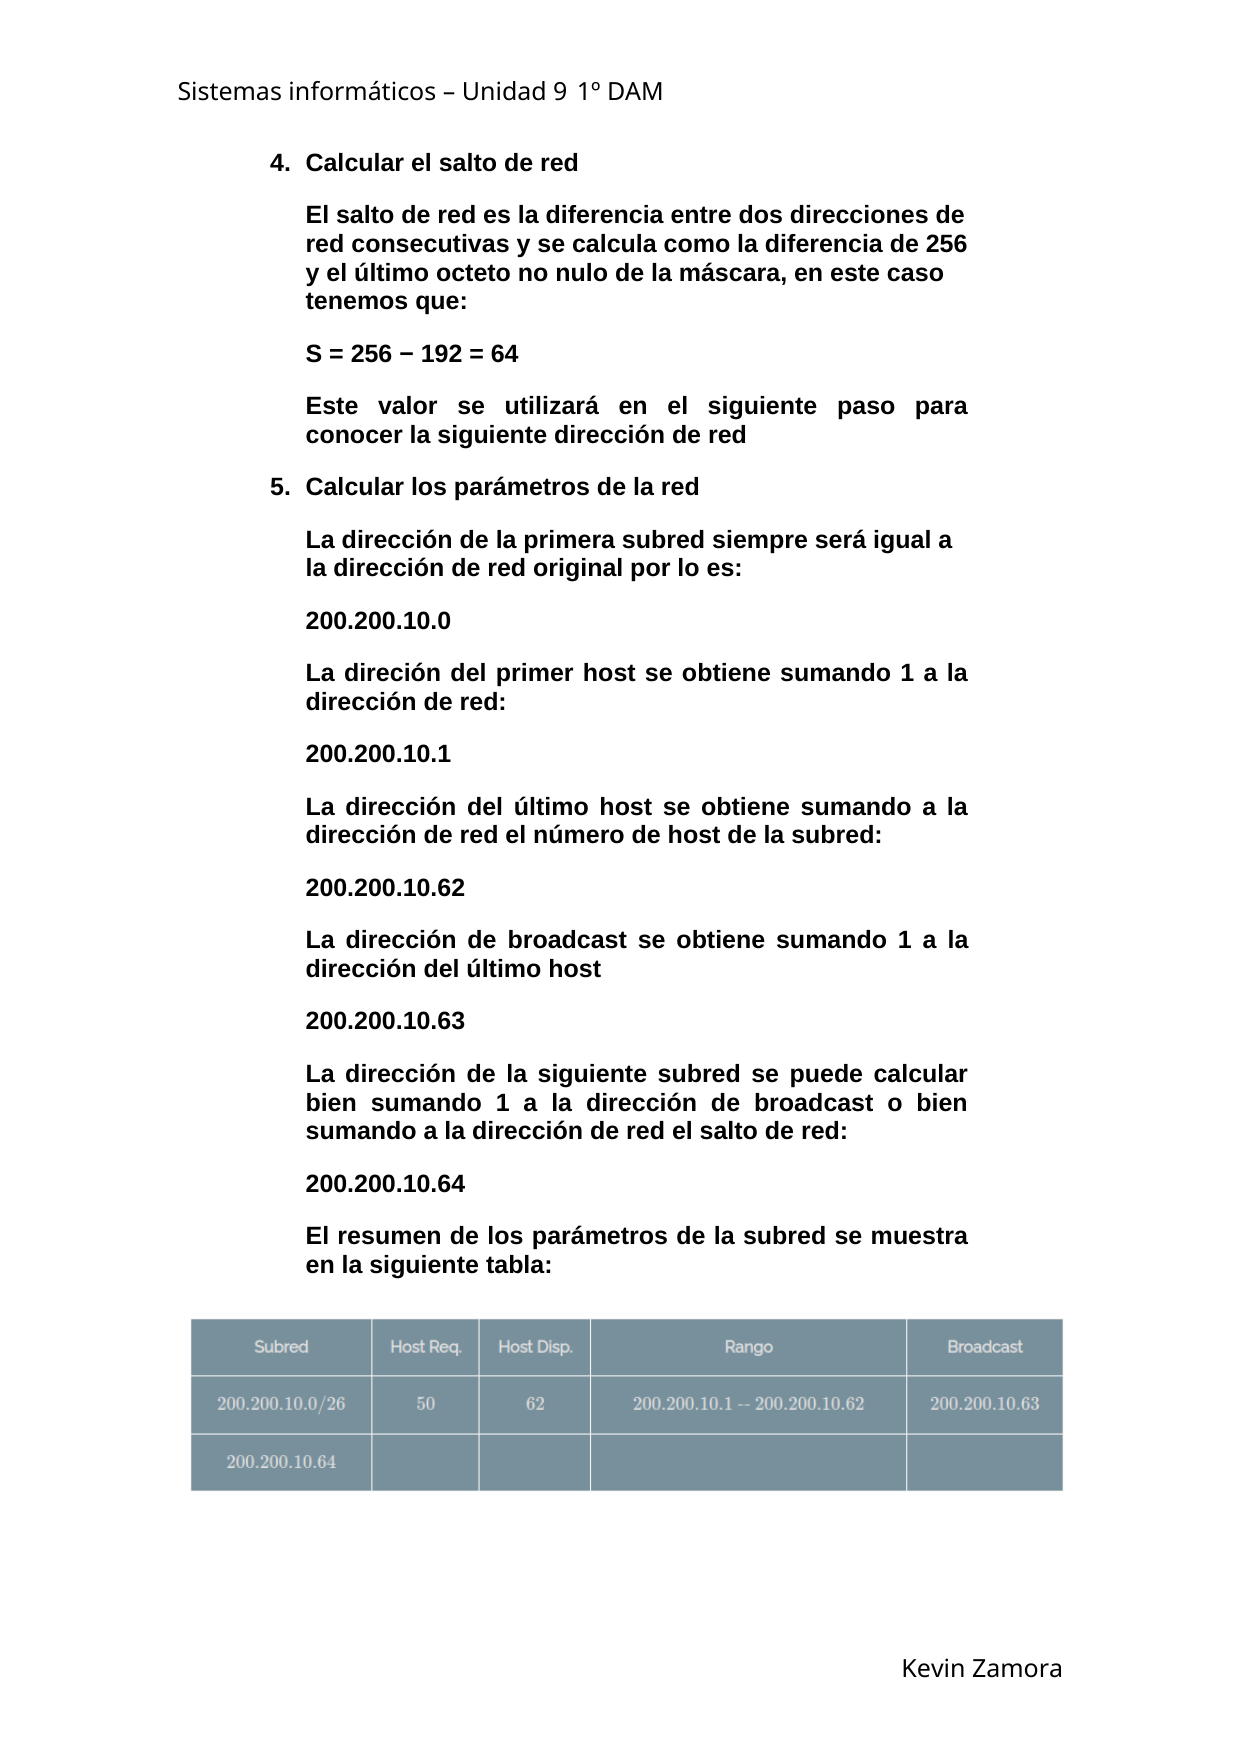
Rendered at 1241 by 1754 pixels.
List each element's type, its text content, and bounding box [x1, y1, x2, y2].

table_cell EJERCICIOS: Esquema para los ejercicios 1 y 2 Ejercicio 1 En base al siguiente esquema de red, reconoce los dispositivos 1 y 2, y rellena la tabla con los datos pedidos. Ejercicio 2 Con respecto al anterior esquema, contestar: ¿Qué topología de conexión tenemos en el esquema si tomamos como referencia el Dispositivo 2? En forma de arbol ¿Qué tipo de cable usarías para conectar los dispositivos y los ordenadores con el Dispositivo 2? Cable de pares trenzados ¿Qué conectores usarías y con qué estándar de conexión? Usaría el conector RJ-45 y, de forma teorica, aplicaría la terminación T568A, debido a que actualmente todxs trabajamos con velocidades de transmisión superiores a 100 Mbps; el código de colores de esta es: blanco-verde, verde, blanco-naranja, azul, blanco-azul, naranja, blanco-marrón, marrón. Por otro lado y de cara a una aplicación más práctica, aplicaría preferentemente la versión B de la misma norma (T568B) debido principalmente a que hace muchos años que conozco y recuerdo su código de colores: blanco-naranja, naranja, blanco-verde, azul, blanco-azul, verde, blanco-marrón, marrón. Ambos códigos de colores se pueden usar indistíntamente, siempre que se utilice el mismo código para ambos/as extremos/terminaciones. Ejercicio 3 Rellenar si se necesita cable directo o cruzado (desde el punto de vista teórico) para unir los 2 elementos indicados en cada fila: Ejercicio 4 Averiguar la dirección física (dirección MAC) y la dirección lógica (dirección IP) de tu tarjeta de red, en una máquina windows y en una maquina Linux. Los comandos a utilizar son: En Linux: ifconfig En Windows: ipconfig /all Ejecútalos en tu máquina anfitrión y en una virtual del sistema operativo contrario. Copiar y pegar ambas capturas, y rellenar: Observaciones: - Buscar en las capturas solo conexiones ethernet e inalámbricas. Aparecen conexiones distintas como lo (que es el loopback de la red) - Que aparezcan tarjeta ethernet y/o inalámbrica en tu sistema anfitrión, dependerá de las conexiones que tengas en tu PC. - En la máquina virtual tendrás una tarjeta ethernet que incorpora el propio VirtualBox. Host: Guest: Ejercicio 5 Dividir la dirección de red 200.200.10.0/24 en las siguientes subredes: 3 redes de 50 ordenadores. Calculamos el número de bits de host necesarios 2n − 2 ≥ H ( donde n es el número de bits y H es el número de host de la subred ) 26 – 2 = 62 ≥ 50 → n = 6 El resultado anterior indica que para la red de 50 hosts necesitamos al menos 6 bits y que habrá en total 62 hosts disponibles. Calculamos el número de bits de subred R = (32 – p) – n (Donde 32 es el número de bits de una dirección IP binaria, p es el prefijo de la red (en este ejemplo: 24) y n es el número de bits de la parte de host, calculados en el paso anterior.) R = (32 - 24) – 6 = 2 Eto significa que debemos tomar prestado 2 bits a la parte de host para obtener una subred de 62 hosts. Calculamos la nueva máscara de subred El nuevo prefijo de red se obtine sumándole R al prefijo original, por lo que el nuevo prefijo es: p = 24 + 2 = 26 Teniendo eso en cuenta la nueva máscara se obtiene de la siguiente manera 11111111.11111111.11111111.11000000 Los bits en verde respresentan la parte de red, los rojos la parte de subred y los bits azul a la parte de host convirtiendo a decimal la máscara anterior resulta: 255.255.255.192 Calcular el salto de red El salto de red es la diferencia entre dos direcciones de red consecutivas y se calcula como la diferencia de 256 y el último octeto no nulo de la máscara, en este caso tenemos que: S = 256 − 192 = 64 Este valor se utilizará en el siguiente paso para conocer la siguiente dirección de red Calcular los parámetros de la red La dirección de la primera subred siempre será igual a la dirección de red original por lo es: 200.200.10.0 La direción del primer host se obtiene sumando 1 a la dirección de red: 200.200.10.1 La dirección del último host se obtiene sumando a la dirección de red el número de host de la subred: 200.200.10.62 La dirección de broadcast se obtiene sumando 1 a la dirección del último host 200.200.10.63 La dirección de la siguiente subred se puede calcular bien sumando 1 a la dirección de broadcast o bien sumando a la dirección de red el salto de red: 200.200.10.64 El resumen de los parámetros de la subred se muestra en la siguiente tabla: Calculamos el resto de subredes El resto de subredes se calcula siguiendo los mismos pasos vistos anteriormente, por ejemplo para la segunda subred La dirección de red se obtiene de la subred anterior: 200.200.10.64 A partir de aquí se sigues los mismos pasos Se calcula el número de bits de la parte de host 26 − 2 = 62 ≥ 50 ⟹ n = 6 Calculamos el número de bits de subred R = (32 − 24) − 6 = 2 Calculamos la nueva máscara p = 24 + 2 = 26 255.255.255.192 Por último calculamos el salto de red S = 256 − 192 = 64 El resto de parámetros se calculan exactamente igual a como ya se izo en el punto 5 4 redes de 12 ordenadores. Para cada subred, especificar: Pasos privios: Para determinar el número de bits de la parte de host se usa la fórmula 2 n − 2 ≥ H donde n es el número de bits y H es el número de host de la subred, en este caso: 2 4 − 2 = 14 ≥ 12 ⟹ n = 4 El resultado anterior indica que para la red de 12 hosts necesitamos al menos 4 bits y que habrá en total 14 hosts disponibles Para calcular el número de bits de la subred podemos utilizar la siguiente expresión R = (32 − p) − n Donde 32 es el número de bits de una dirección IP binaria, p es el prefijo de la red en nuestro ejemplo 24 y n es el número de bits de la parte de host calculado en el paso anterior. Teniendo eso en cuenta resulta: R = (32 − 24) − 4 = 4 Esto significa que debemos tomar prestado 4 bits a la parte de host para obtener una subred de 14 hosts El nuevo prefijo de red se obtine sumándole R al prefijo original, por lo que el nuevo prefijo es: p = 24 + 4 = 28 Teniendo eso en cuenta la nueva máscara se obtiene de la siguiente manera 11111111.11111111.11111111.11110000 Los bits en verde respresentan la parte de red, los rojos la parte de subred y los bits azul a la parte de host convirtiendo a decimal la máscara anterior resulta 255.255.255.240 El salto de red es la diferencia entre dos direcciones de red consecutivas y se calcula como la diferencia de 256 y el último octeto no nulo de la máscara, en este caso tenemos que: S = 256 − 240 = 16 Este valor se utilizará en el siguiente paso para conocer la siguiente dirección de red Resolución del ejercicio: La dirección de la primera subred siempre será igual a la dirección de red original por lo es: 200.200.10.0 La direción del primer host se obtiene sumando 1 a la dirección de red: 200.200.10.1 La dirección del último host se obtiene sumando a la dirección de red el número de host de la subred: 200.200.10.14 La dirección de broadcast se obtiene sumando 1 a la dirección del último host 200.200.10.15 La dirección de la siguiente subred se puede calcular bien sumando 1 a la dirección de broadcast o bien sumando a la dirección de red el salto de red: 200.200.10.16 Dirección de red y dirección de broadcast Dirección del primer equipo y último equipo Máscara de red Los datos requeridos en las lineas anteriores, o casi todos, varian según la subred de la que se trate y por ende, se adjunta una tabla explicativa con todas las direcciones requeridas. Especificar, ¿cuántas direcciones se pierden en total en la red? 254 hosts disponibles - 56 direcciones requeridas (hosts) = 198 direcciones perdidas Ejercicio 6 Queremos crear varias subredes de 2000 PC. Partiendo de la red dirección de red 150.200.0.0, responder: ¿A qué clase pertenece esta red? ¿Cuál es el máximo número de subredes con 2000 PC que se pueden crear? 32 subredes ¿Cuántos PC exactamente puede haber en cada subred? 254 hosts Como son muchas subredes, especificar de las 4 primeras subredes: Dirección de red y broadcast Dirección de primer y último equipo Máscara de red Resultados: [177, 148, 1063, 1571]
picture [187, 1316, 1067, 1495]
table_cell [165, 148, 177, 1571]
